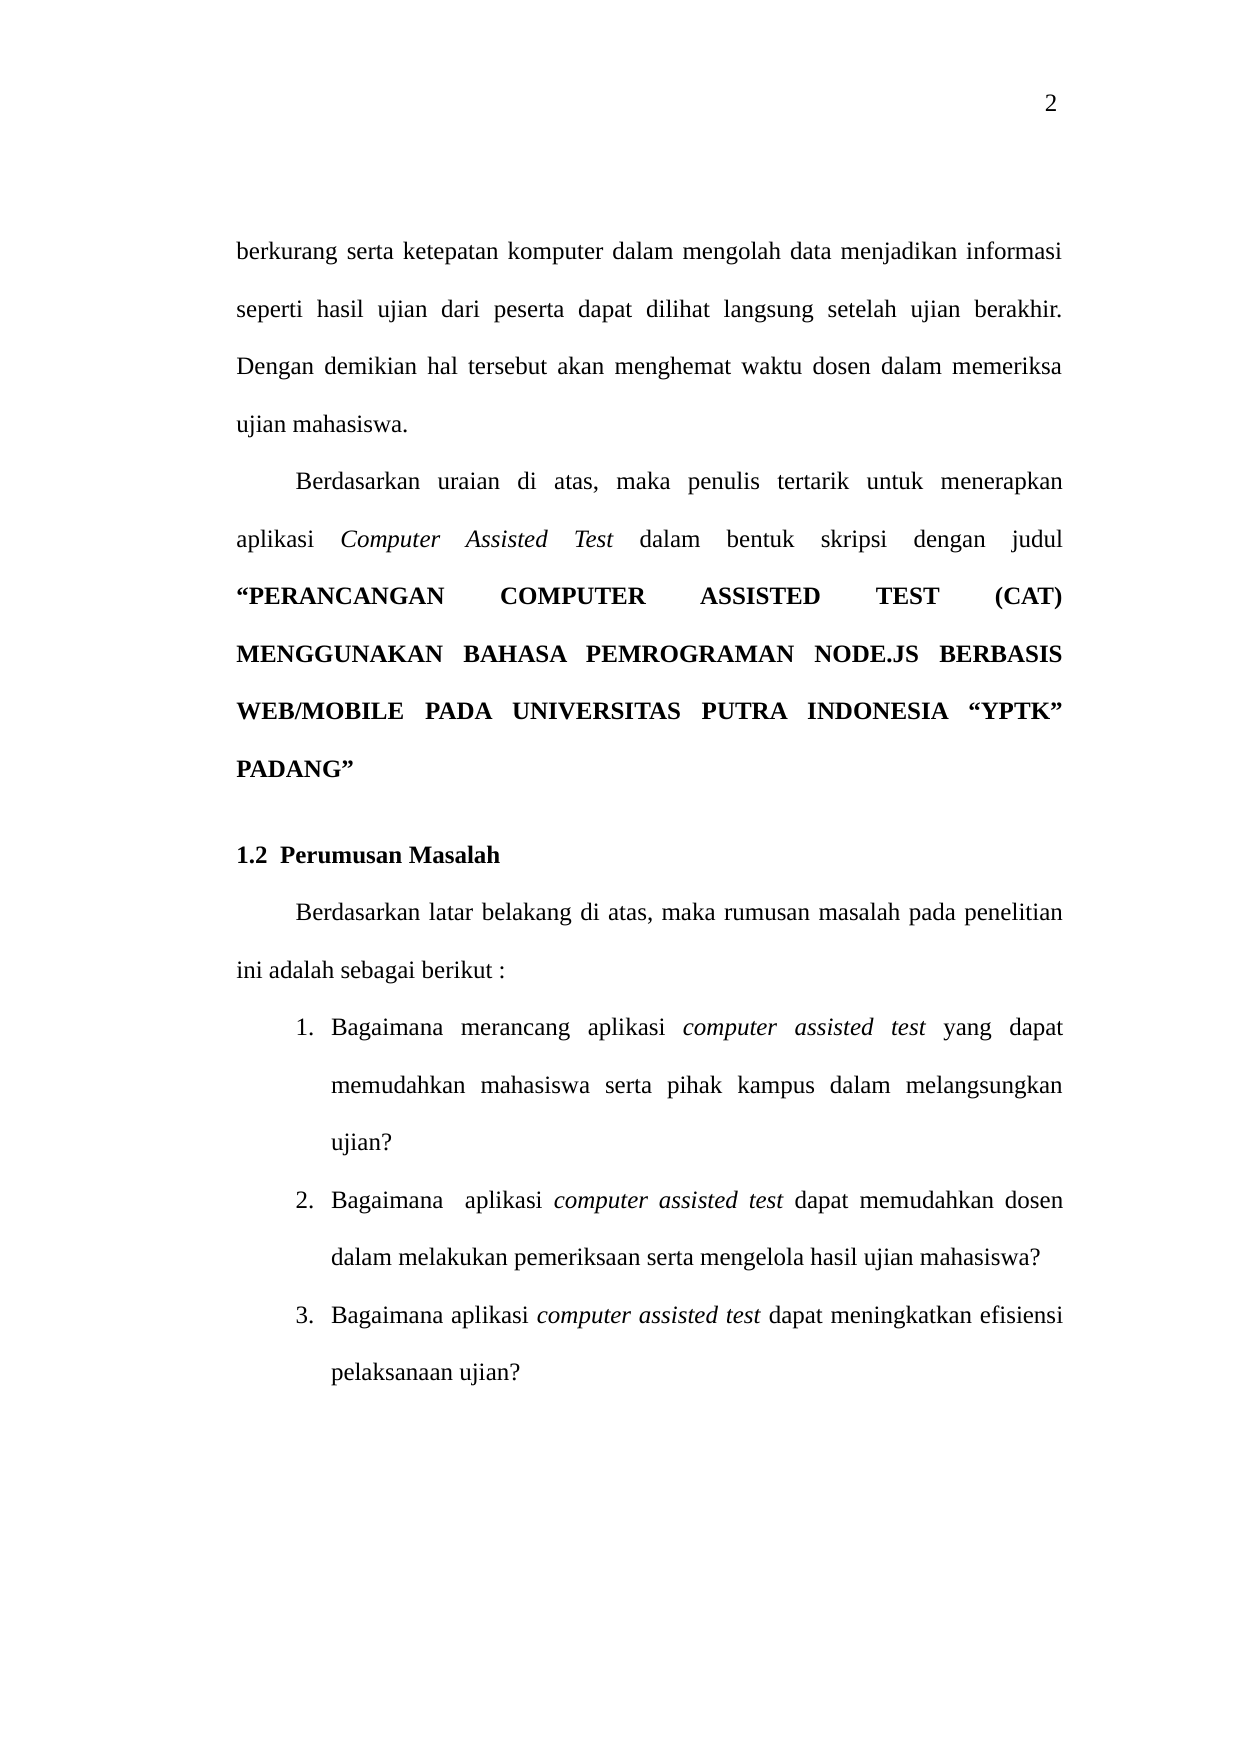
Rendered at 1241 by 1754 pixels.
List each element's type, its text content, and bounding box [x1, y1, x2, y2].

list Bagaimana aplikasi computer assisted test dapat meningkatkan efisiensi pelaksanaan ujian? [295, 1300, 1063, 1386]
text berkurang serta ketepatan komputer dalam mengolah data menjadikan informasi seperti hasil ujian dari peserta dapat dilihat langsung setelah ujian berakhir. Dengan demikian hal tersebut akan menghemat waktu dosen dalam memeriksa ujian mahasiswa. [236, 236, 1063, 437]
list Bagaimana aplikasi computer assisted test dapat memudahkan dosen dalam melakukan pemeriksaan serta mengelola hasil ujian mahasiswa? [295, 1185, 1063, 1271]
subtitle Perumusan Masalah [236, 840, 1063, 869]
text Berdasarkan uraian di atas, maka penulis tertarik untuk menerapkan aplikasi Computer Assisted Test dalam bentuk skripsi dengan judul “PERANCANGAN COMPUTER ASSISTED TEST (CAT) MENGGUNAKAN BAHASA PEMROGRAMAN NODE.JS BERBASIS WEB/MOBILE PADA UNIVERSITAS PUTRA INDONESIA “YPTK” PADANG” [236, 466, 1063, 782]
text Berdasarkan latar belakang di atas, maka rumusan masalah pada penelitian ini adalah sebagai berikut : [236, 897, 1063, 984]
list Bagaimana merancang aplikasi computer assisted test yang dapat memudahkan mahasiswa serta pihak kampus dalam melangsungkan ujian? [295, 1012, 1063, 1156]
